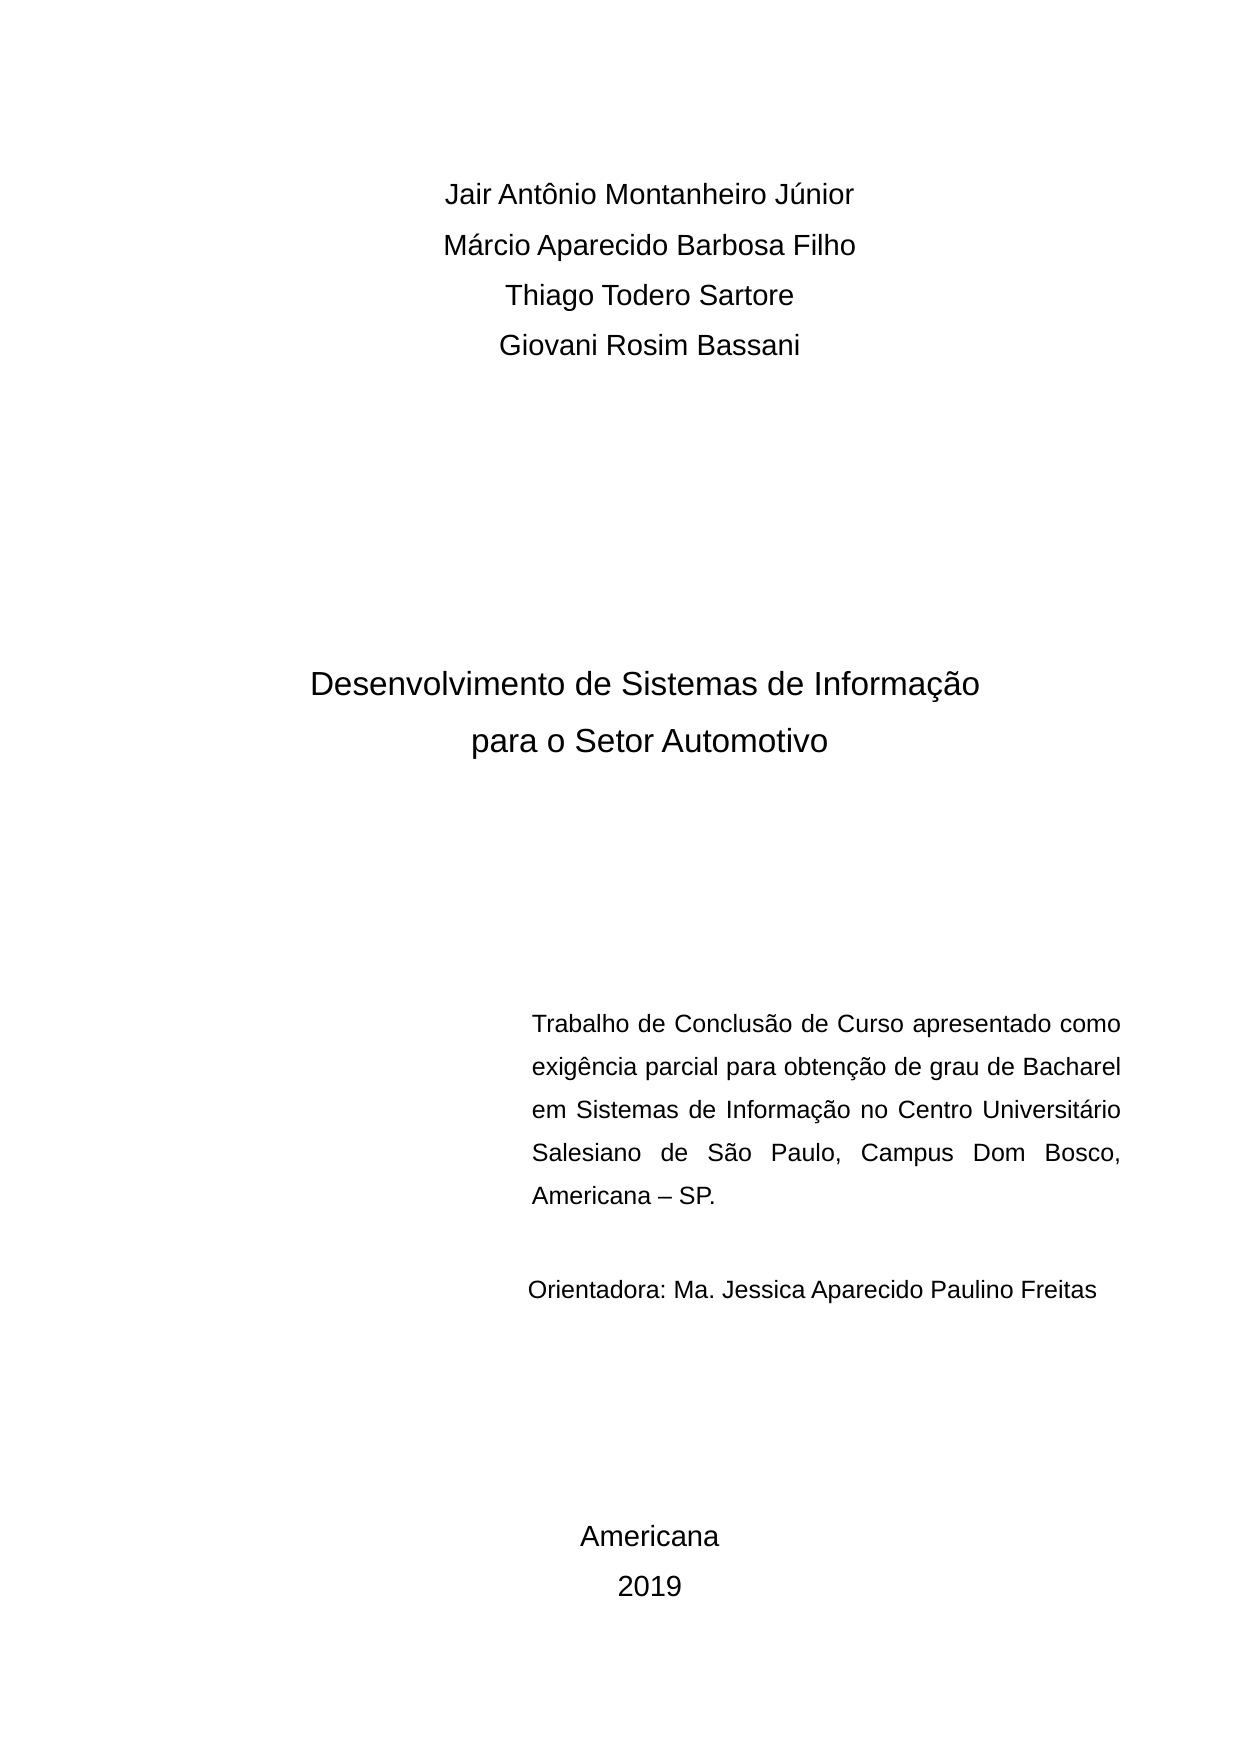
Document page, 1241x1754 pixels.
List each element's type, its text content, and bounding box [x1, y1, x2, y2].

text Desenvolvimento de Sistemas de Informação [177, 663, 1122, 702]
text 2019 [177, 1569, 1122, 1603]
text Márcio Aparecido Barbosa Filho [177, 227, 1122, 261]
text Orientadora: Ma. Jessica Aparecido Paulino Freitas [177, 1275, 1122, 1303]
text Jair Antônio Montanheiro Júnior [177, 177, 1122, 211]
text Trabalho de Conclusão de Curso apresentado como exigência parcial para obtenção de grau de Bacharel em Sistemas de Informação no Centro Universitário Salesiano de São Paulo, Campus Dom Bosco, Americana – SP. [532, 1009, 1122, 1210]
text para o Setor Automotivo [177, 721, 1122, 759]
text Thiago Todero Sartore [177, 278, 1122, 311]
text Americana [177, 1519, 1122, 1553]
text Giovani Rosim Bassani [177, 328, 1122, 362]
